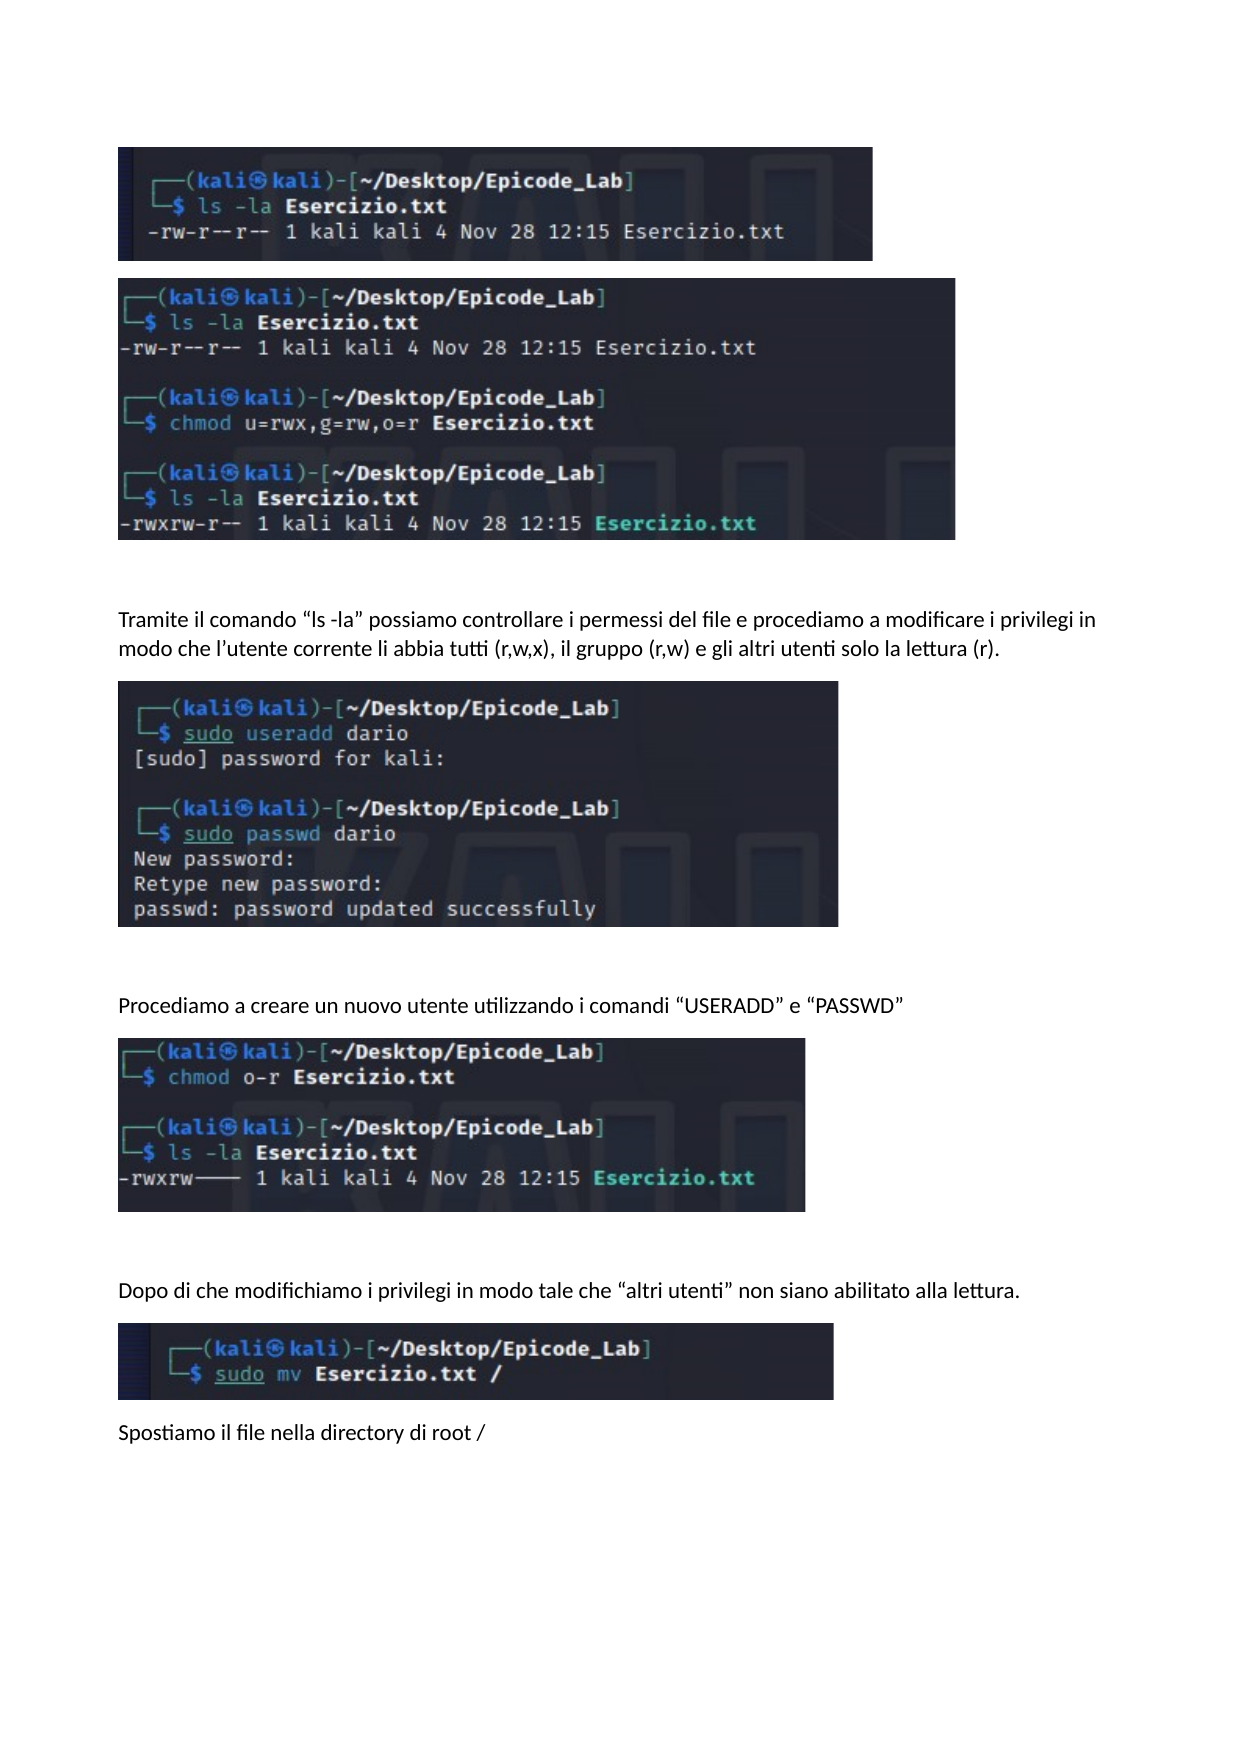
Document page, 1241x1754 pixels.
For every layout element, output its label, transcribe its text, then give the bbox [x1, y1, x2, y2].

text Tramite il comando “ls -la” possiamo controllare i permessi del file e procediamo a modificare i privilegi in modo che l’utente corrente li abbia tutti (r,w,x), il gruppo (r,w) e gli altri utenti solo la lettura (r). [118, 605, 1122, 663]
text Spostiamo il file nella directory di root / [118, 1418, 1122, 1446]
text Dopo di che modifichiamo i privilegi in modo tale che “altri utenti” non siano abilitato alla lettura. [118, 1277, 1122, 1304]
text Procediamo a creare un nuovo utente utilizzando i comandi “USERADD” e “PASSWD” [118, 991, 1122, 1019]
